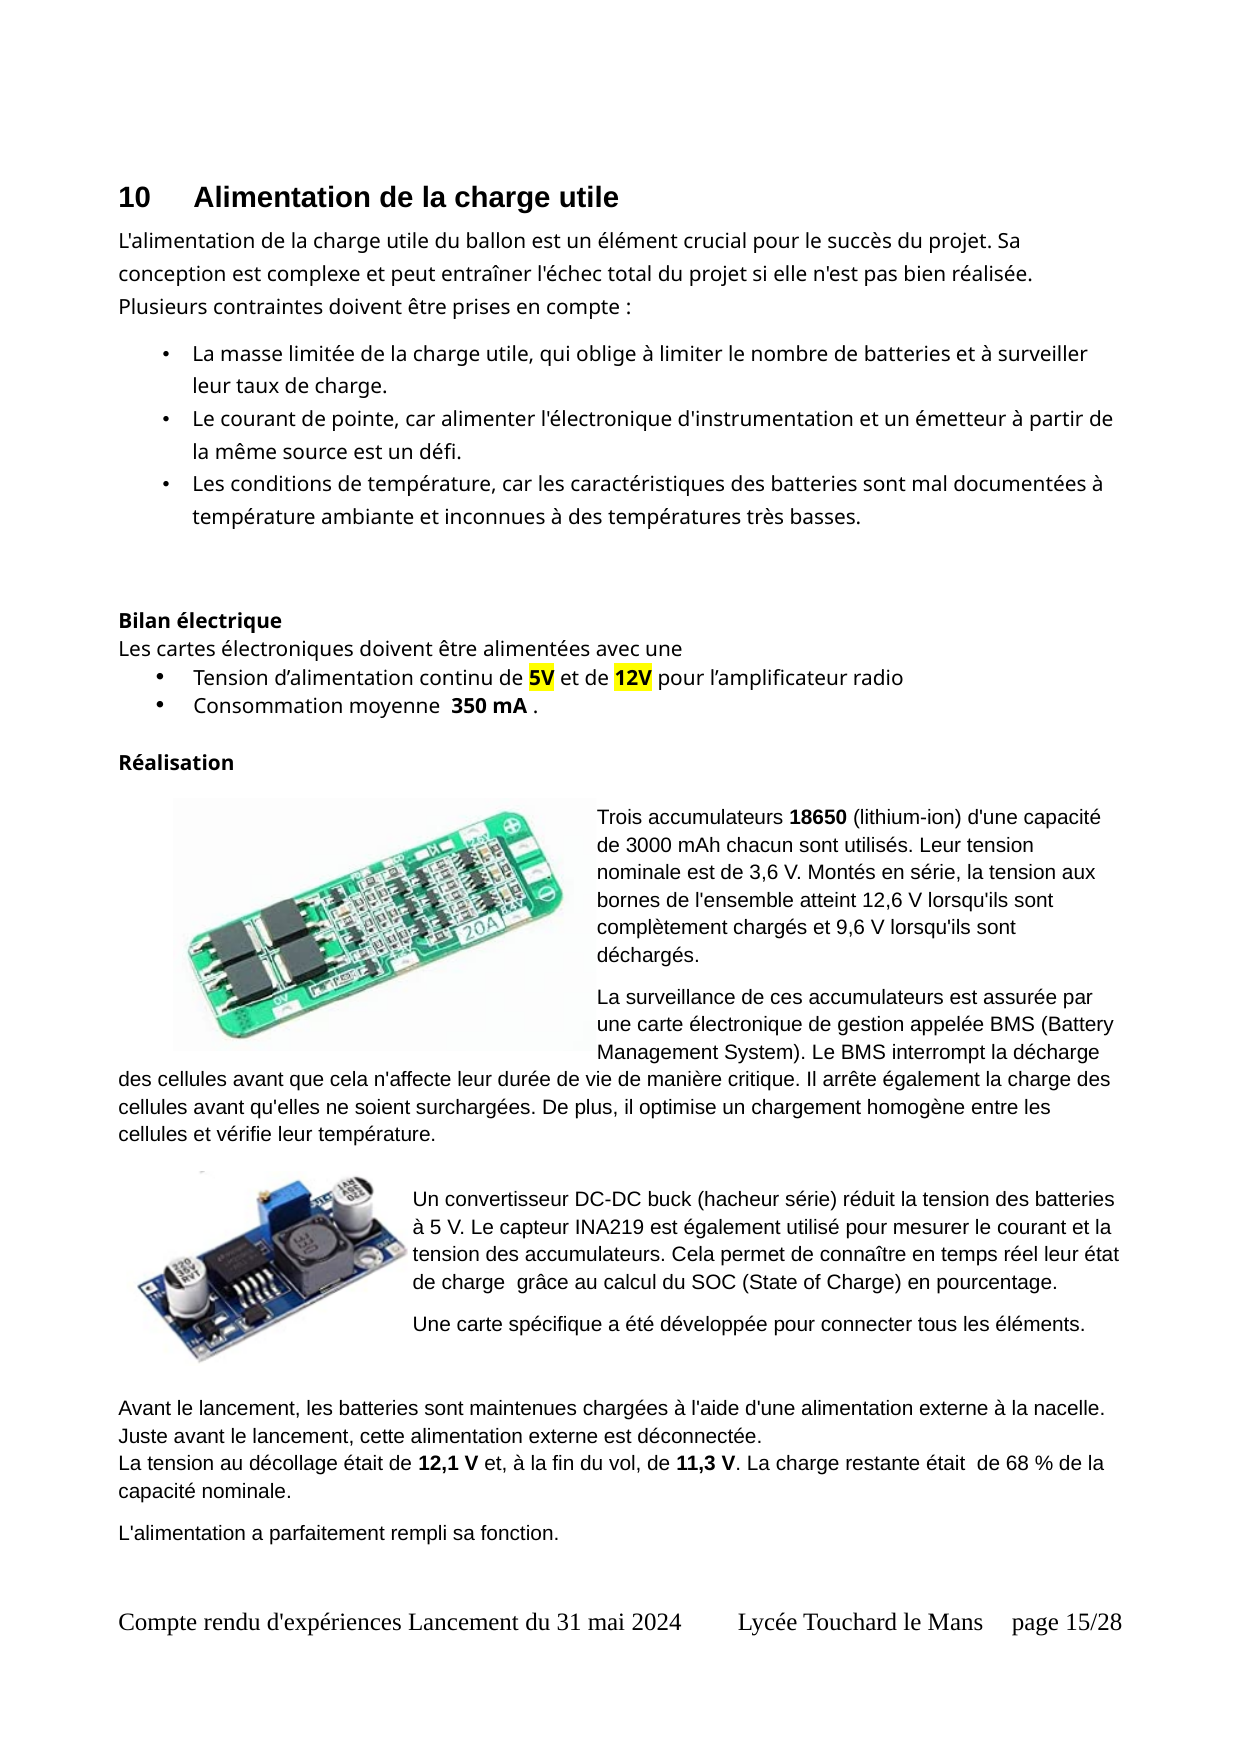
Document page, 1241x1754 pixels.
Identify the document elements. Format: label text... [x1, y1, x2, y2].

list Consommation moyenne 350 mA . [156, 691, 1122, 720]
list Le courant de pointe, car alimenter l'électronique d'instrumentation et un émetteur à partir de la même source est un défi. [162, 404, 1122, 465]
text L'alimentation de la charge utile du ballon est un élément crucial pour le succès du projet. Sa conception est complexe et peut entraîner l'échec total du projet si elle n'est pas bien réalisée. Plusieurs contraintes doivent être prises en compte : [118, 227, 1122, 320]
picture [126, 1171, 413, 1366]
picture [134, 798, 597, 1051]
text Les cartes électroniques doivent être alimentées avec une [118, 634, 1122, 663]
text Une carte spécifique a été développée pour connecter tous les éléments. [413, 1312, 1122, 1336]
subtitle Alimentation de la charge utile [118, 180, 1122, 214]
text L'alimentation a parfaitement rempli sa fonction. [118, 1521, 1122, 1544]
text Bilan électrique [118, 606, 1122, 634]
text Réalisation [118, 748, 1122, 777]
list Les conditions de température, car les caractéristiques des batteries sont mal documentées à température ambiante et inconnues à des températures très basses. [162, 469, 1122, 530]
list Tension d’alimentation continu de 5V et de 12V pour l’amplificateur radio [156, 663, 1122, 691]
text Trois accumulateurs 18650 (lithium-ion) d'une capacité de 3000 mAh chacun sont utilisés. Leur tension nominale est de 3,6 V. Montés en série, la tension aux bornes de l'ensemble atteint 12,6 V lorsqu'ils sont complètement chargés et 9,6 V lorsqu'ils sont déchargés. [597, 805, 1122, 967]
text Avant le lancement, les batteries sont maintenues chargées à l'aide d'une alimentation externe à la nacelle. Juste avant le lancement, cette alimentation externe est déconnectée. La tension au décollage était de 12,1 V et, à la fin du vol, de 11,3 V. La charge restante était de 68 % de la capacité nominale. [118, 1396, 1122, 1502]
text La surveillance de ces accumulateurs est assurée par une carte électronique de gestion appelée BMS (Battery Management System). Le BMS interrompt la décharge des cellules avant que cela n'affecte leur durée de vie de manière critique. Il arrête également la charge des cellules avant qu'elles ne soient surchargées. De plus, il optimise un chargement homogène entre les cellules et vérifie leur température. [118, 985, 1122, 1146]
text Un convertisseur DC-DC buck (hacheur série) réduit la tension des batteries à 5 V. Le capteur INA219 est également utilisé pour mesurer le courant et la tension des accumulateurs. Cela permet de connaître en temps réel leur état de charge grâce au calcul du SOC (State of Charge) en pourcentage. [413, 1187, 1122, 1294]
list La masse limitée de la charge utile, qui oblige à limiter le nombre de batteries et à surveiller leur taux de charge. [162, 339, 1122, 400]
